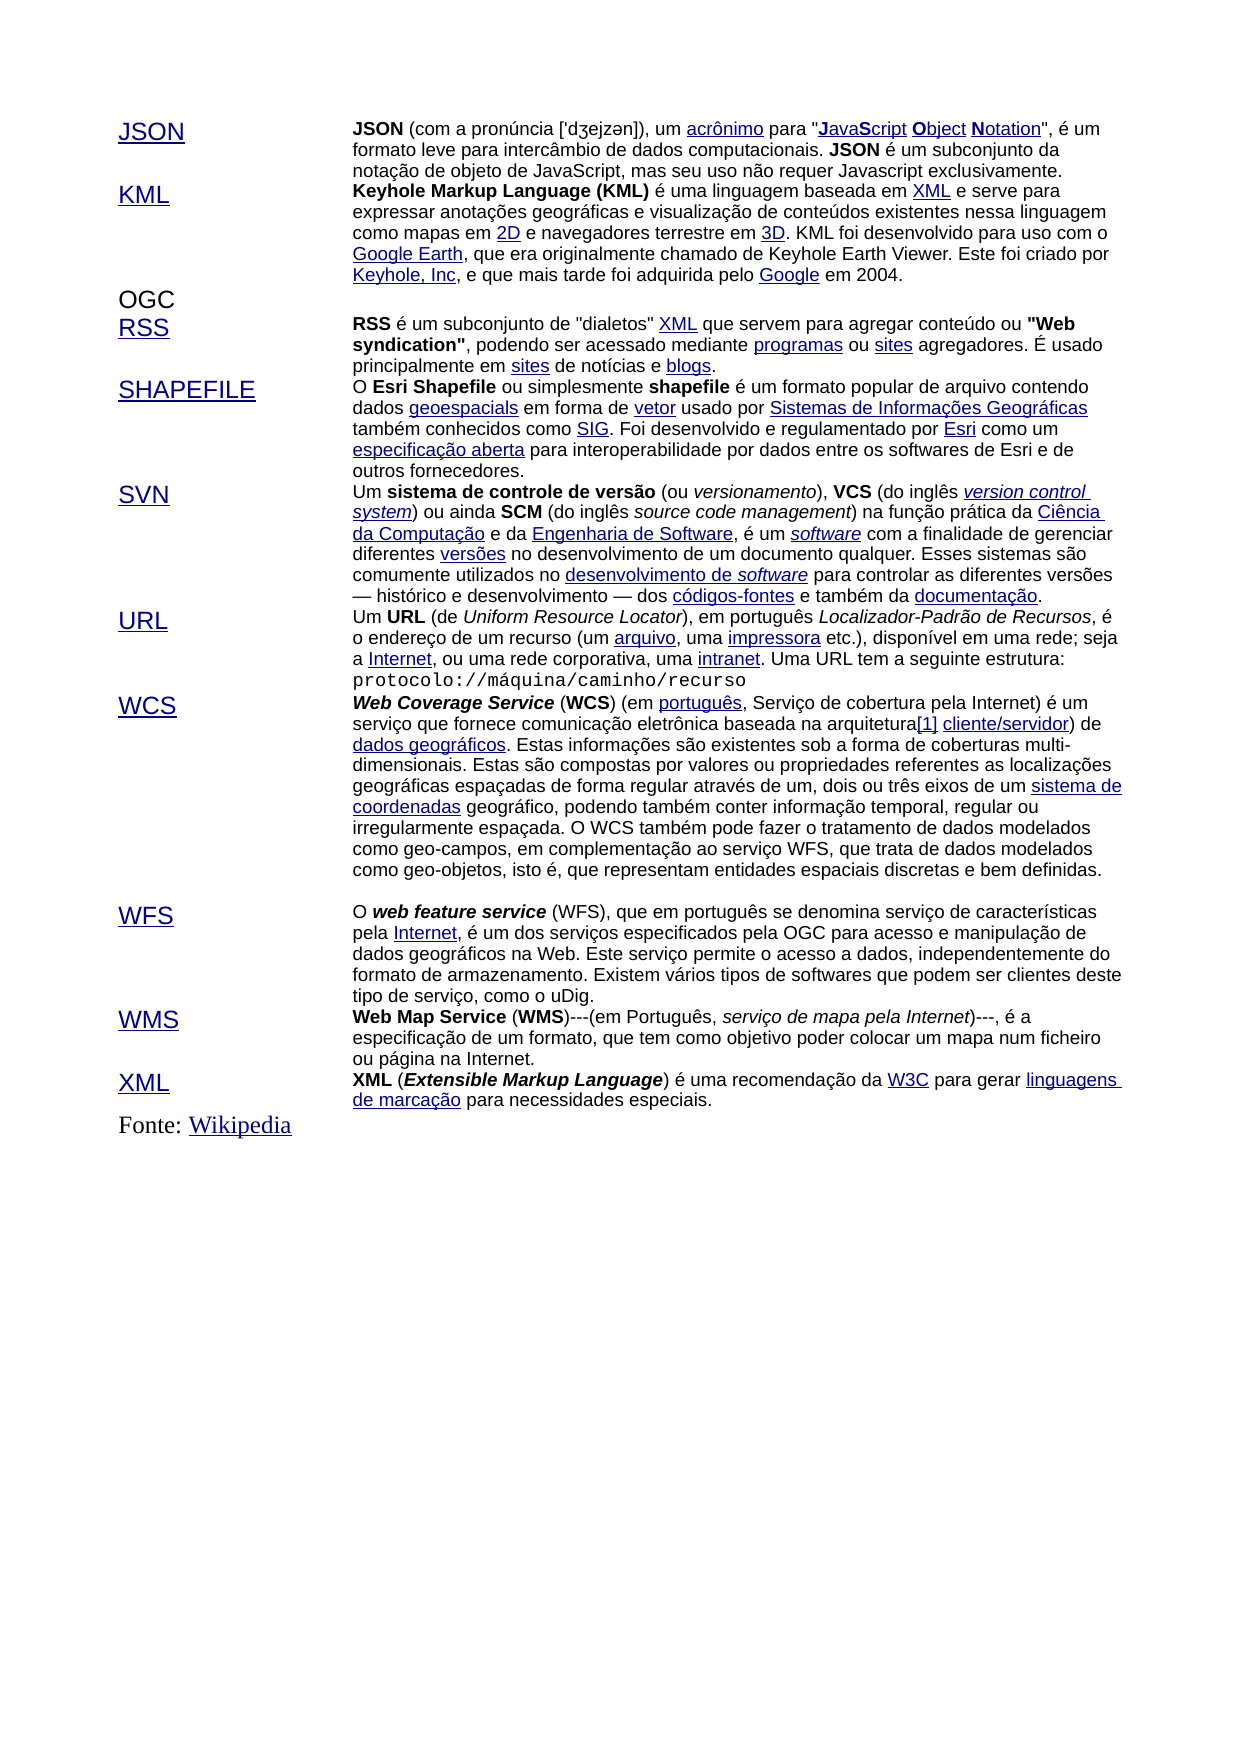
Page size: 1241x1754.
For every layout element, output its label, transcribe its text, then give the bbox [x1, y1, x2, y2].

table_cell SHAPEFILE [118, 376, 352, 481]
table_cell OGC [118, 286, 352, 313]
table_cell JSON (com a pronúncia ['dʒejzən]), um acrônimo para "JavaScript Object Notation", é um formato leve para intercâmbio de dados computacionais. JSON é um subconjunto da notação de objeto de JavaScript, mas seu uso não requer Javascript exclusivamente. [353, 118, 1123, 181]
table_cell SVN [118, 481, 352, 607]
table_cell RSS [118, 314, 352, 376]
table_cell WMS [118, 1006, 352, 1069]
table_cell RSS é um subconjunto de "dialetos" XML que servem para agregar conteúdo ou "Web syndication", podendo ser acessado mediante programas ou sites agregadores. É usado principalmente em sites de notícias e blogs. [353, 314, 1123, 376]
table_cell XML (Extensible Markup Language) é uma recomendação da W3C para gerar linguagens de marcação para necessidades especiais. [353, 1069, 1123, 1111]
table_cell XML [118, 1069, 352, 1111]
table_cell Web Coverage Service (WCS) (em português, Serviço de cobertura pela Internet) é um serviço que fornece comunicação eletrônica baseada na arquitetura[1] cliente/servidor) de dados geográficos. Estas informações são existentes sob a forma de coberturas multi-dimensionais. Estas são compostas por valores ou propriedades referentes as localizações geográficas espaçadas de forma regular através de um, dois ou três eixos de um sistema de coordenadas geográfico, podendo também conter informação temporal, regular ou irregularmente espaçada. O WCS também pode fazer o tratamento de dados modelados como geo-campos, em complementação ao serviço WFS, que trata de dados modelados como geo-objetos, isto é, que representam entidades espaciais discretas e bem definidas. [353, 692, 1123, 901]
table_cell [353, 286, 1123, 313]
table_cell WFS [118, 901, 352, 1006]
table_cell Web Map Service (WMS)---(em Português, serviço de mapa pela Internet)---, é a especificação de um formato, que tem como objetivo poder colocar um mapa num ficheiro ou página na Internet. [353, 1006, 1123, 1069]
table_cell JSON [118, 118, 352, 181]
text Fonte: Wikipedia [118, 1111, 1122, 1138]
table_cell KML [118, 181, 352, 286]
table_cell O Esri Shapefile ou simplesmente shapefile é um formato popular de arquivo contendo dados geoespacials em forma de vetor usado por Sistemas de Informações Geográficas também conhecidos como SIG. Foi desenvolvido e regulamentado por Esri como um especificação aberta para interoperabilidade por dados entre os softwares de Esri e de outros fornecedores. [353, 376, 1123, 481]
table_cell Um sistema de controle de versão (ou versionamento), VCS (do inglês version control system) ou ainda SCM (do inglês source code management) na função prática da Ciência da Computação e da Engenharia de Software, é um software com a finalidade de gerenciar diferentes versões no desenvolvimento de um documento qualquer. Esses sistemas são comumente utilizados no desenvolvimento de software para controlar as diferentes versões — histórico e desenvolvimento — dos códigos-fontes e também da documentação. [353, 481, 1123, 607]
table_cell Keyhole Markup Language (KML) é uma linguagem baseada em XML e serve para expressar anotações geográficas e visualização de conteúdos existentes nessa linguagem como mapas em 2D e navegadores terrestre em 3D. KML foi desenvolvido para uso com o Google Earth, que era originalmente chamado de Keyhole Earth Viewer. Este foi criado por Keyhole, Inc, e que mais tarde foi adquirida pelo Google em 2004. [353, 181, 1123, 286]
table_cell WCS [118, 692, 352, 901]
table_cell Um URL (de Uniform Resource Locator), em português Localizador-Padrão de Recursos, é o endereço de um recurso (um arquivo, uma impressora etc.), disponível em uma rede; seja a Internet, ou uma rede corporativa, uma intranet. Uma URL tem a seguinte estrutura: protocolo://máquina/caminho/recurso [353, 607, 1123, 692]
table_cell URL [118, 607, 352, 692]
table_cell O web feature service (WFS), que em português se denomina serviço de características pela Internet, é um dos serviços especificados pela OGC para acesso e manipulação de dados geográficos na Web. Este serviço permite o acesso a dados, independentemente do formato de armazenamento. Existem vários tipos de softwares que podem ser clientes deste tipo de serviço, como o uDig. [353, 901, 1123, 1006]
